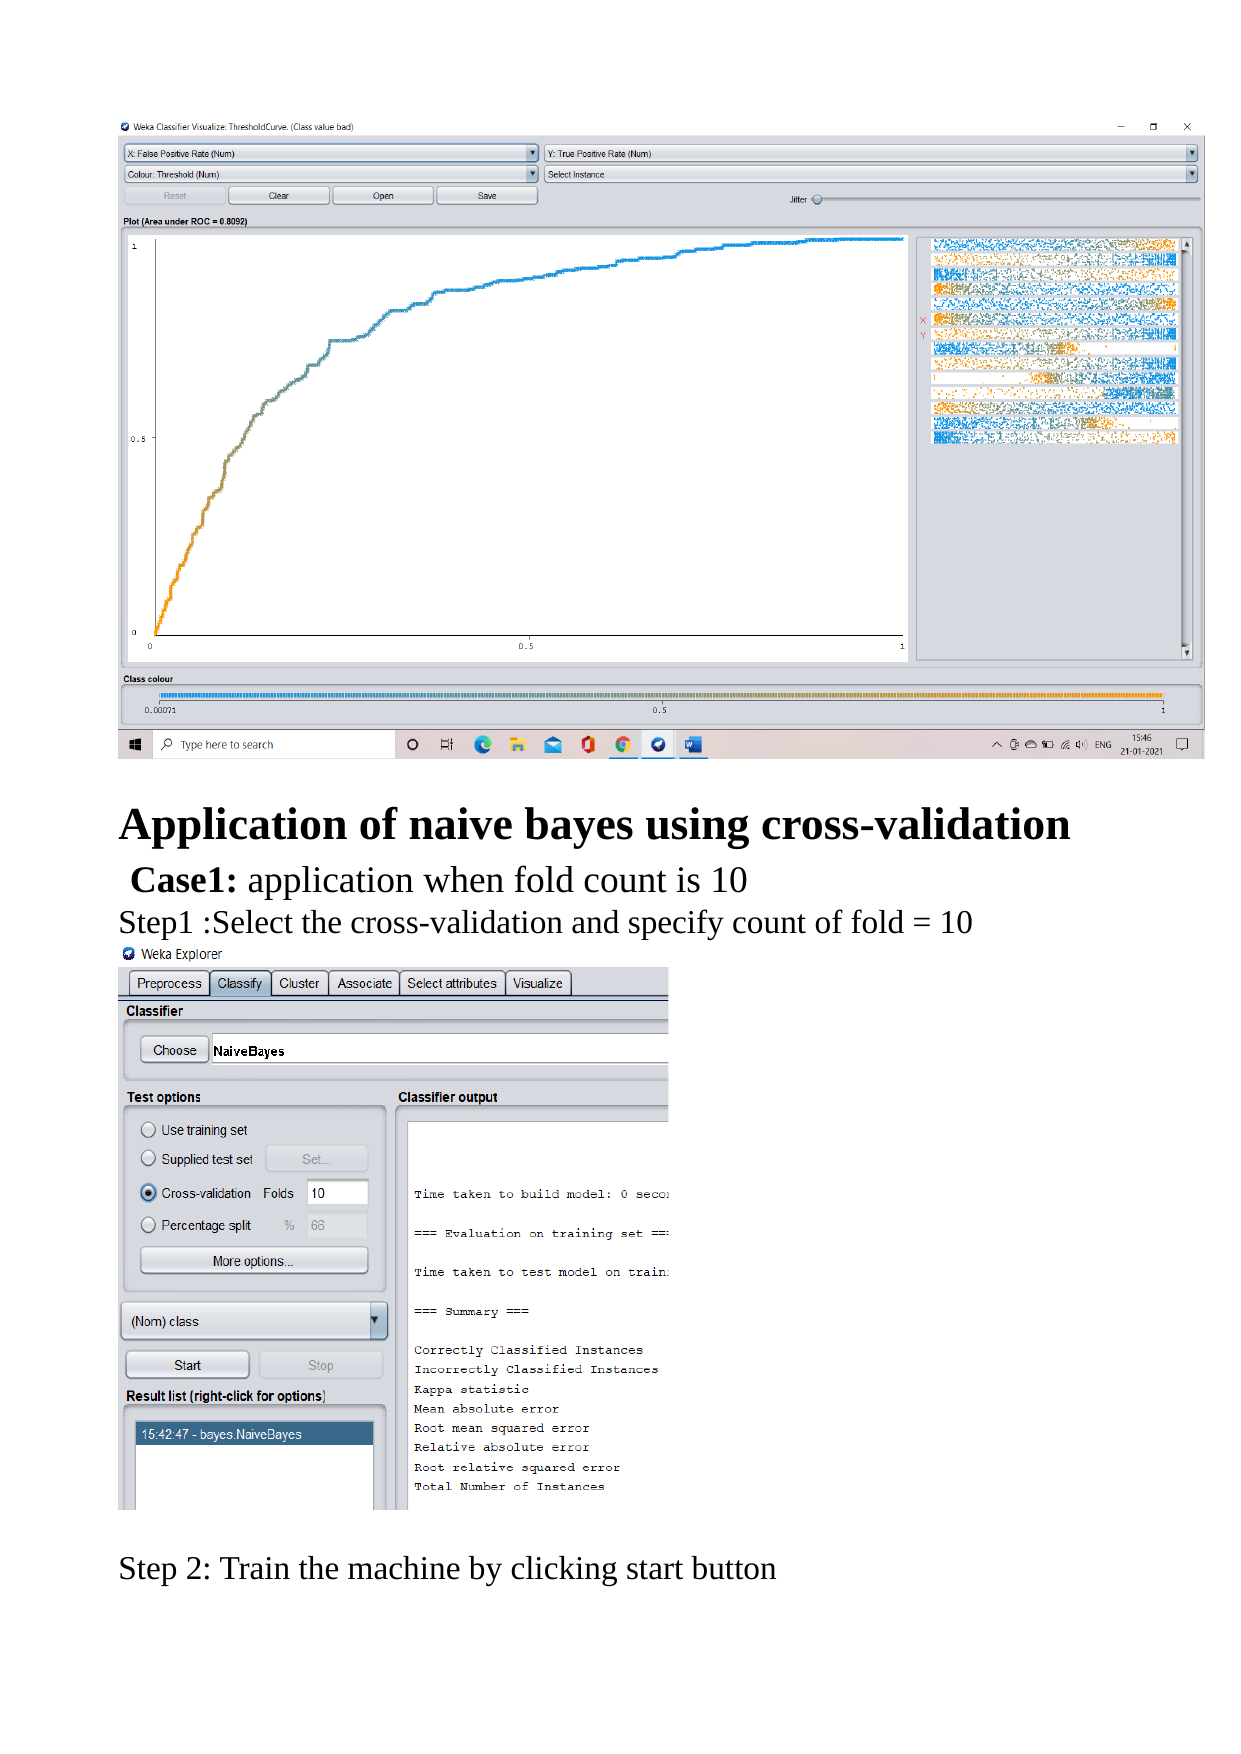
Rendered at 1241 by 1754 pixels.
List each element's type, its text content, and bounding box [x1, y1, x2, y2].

text Step 2: Train the machine by clicking start button [118, 1548, 1122, 1587]
picture [118, 118, 1205, 759]
text Step1 :Select the cross-validation and specify count of fold = 10 [118, 902, 1122, 940]
text Application of naive bayes using cross-validation [118, 796, 1122, 849]
text Case1: application when fold count is 10 [118, 849, 1122, 902]
